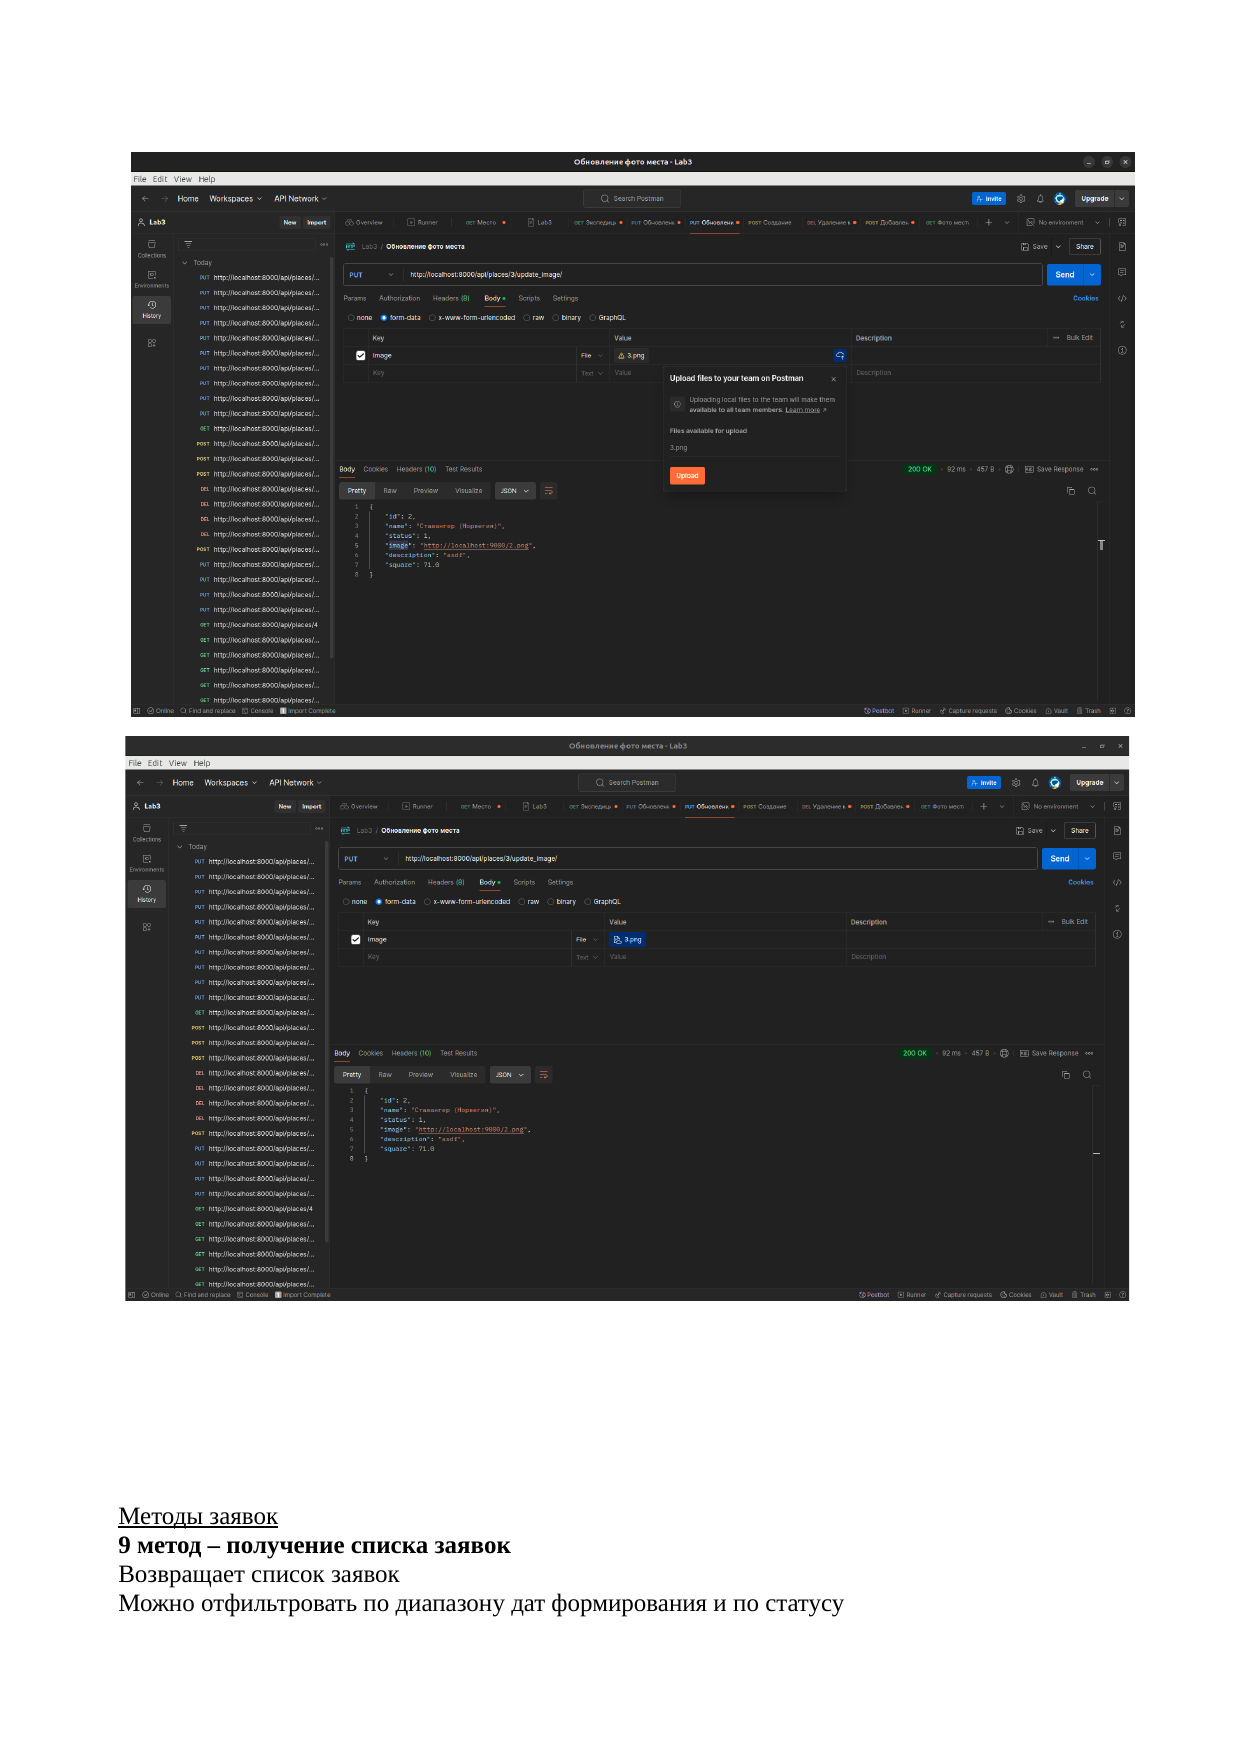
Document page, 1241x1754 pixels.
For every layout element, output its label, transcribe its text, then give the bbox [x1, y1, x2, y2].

text Можно отфильтровать по диапазону дат формирования и по статусу [118, 1588, 1122, 1616]
picture [131, 152, 1135, 717]
text Методы заявок [118, 1329, 1122, 1530]
text Возвращает список заявок [118, 1559, 1122, 1588]
picture [125, 736, 1130, 1301]
text 9 метод – получение списка заявок [118, 1530, 1122, 1559]
